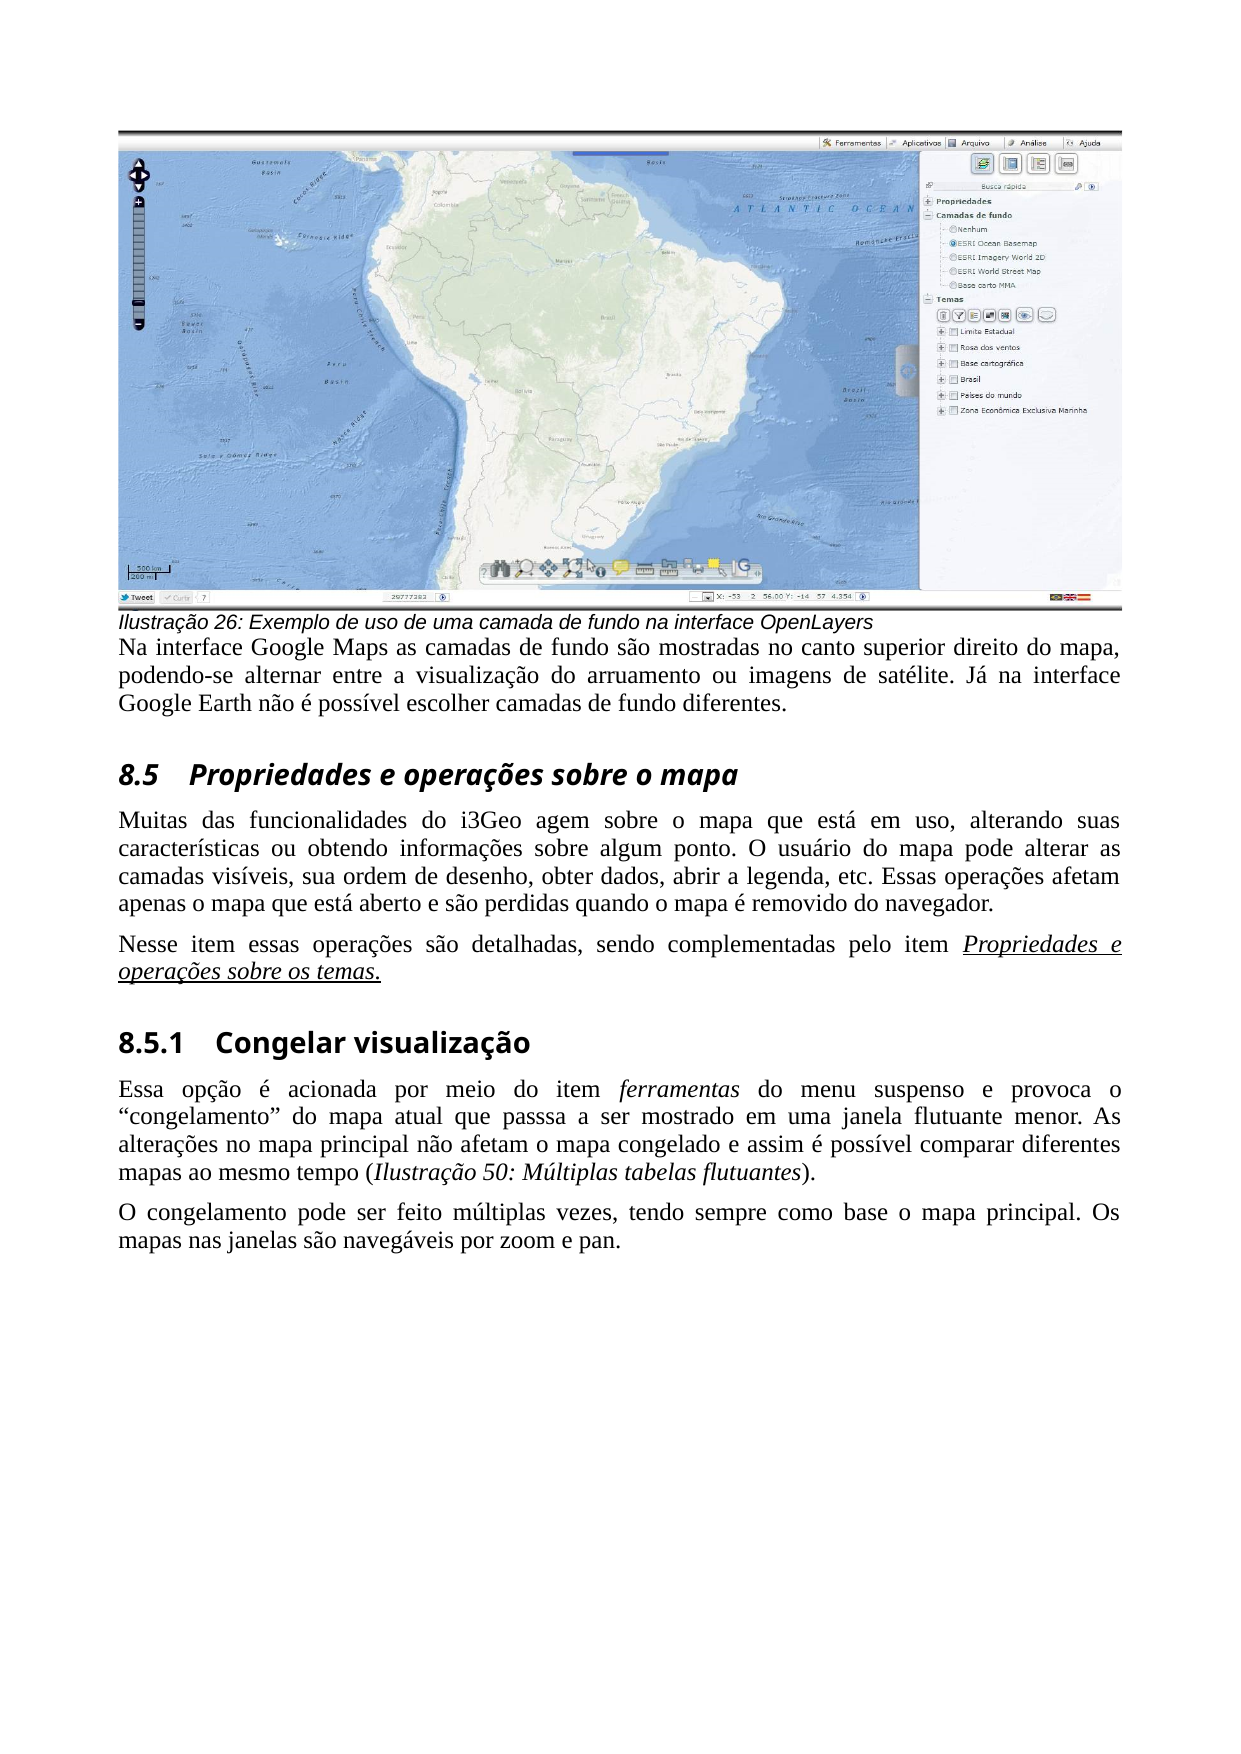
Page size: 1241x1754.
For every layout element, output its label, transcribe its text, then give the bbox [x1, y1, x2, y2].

text Nesse item essas operações são detalhadas, sendo complementadas pelo item Propriedades e operações sobre os temas. [118, 930, 1122, 985]
text O congelamento pode ser feito múltiplas vezes, tendo sempre como base o mapa principal. Os mapas nas janelas são navegáveis por zoom e pan. [118, 1198, 1122, 1253]
picture [118, 130, 1123, 611]
text Muitas das funcionalidades do i3Geo agem sobre o mapa que está em uso, alterando suas características ou obtendo informações sobre algum ponto. O usuário do mapa pode alterar as camadas visíveis, sua ordem de desenho, obter dados, abrir a legenda, etc. Essas operações afetam apenas o mapa que está aberto e são perdidas quando o mapa é removido do navegador. [118, 806, 1122, 917]
subtitle Congelar visualização [118, 1023, 1122, 1062]
text Ilustração 26: Exemplo de uso de uma camada de fundo na interface OpenLayers [118, 611, 1122, 633]
text Essa opção é acionada por meio do item ferramentas do menu suspenso e provoca o “congelamento” do mapa atual que passsa a ser mostrado em uma janela flutuante menor. As alterações no mapa principal não afetam o mapa congelado e assim é possível comparar diferentes mapas ao mesmo tempo (Ilustração 50: Múltiplas tabelas flutuantes). [118, 1075, 1122, 1186]
text [118, 118, 1122, 130]
subtitle Propriedades e operações sobre o mapa [118, 754, 1122, 794]
text Na interface Google Maps as camadas de fundo são mostradas no canto superior direito do mapa, podendo-se alternar entre a visualização do arruamento ou imagens de satélite. Já na interface Google Earth não é possível escolher camadas de fundo diferentes. [118, 633, 1122, 717]
